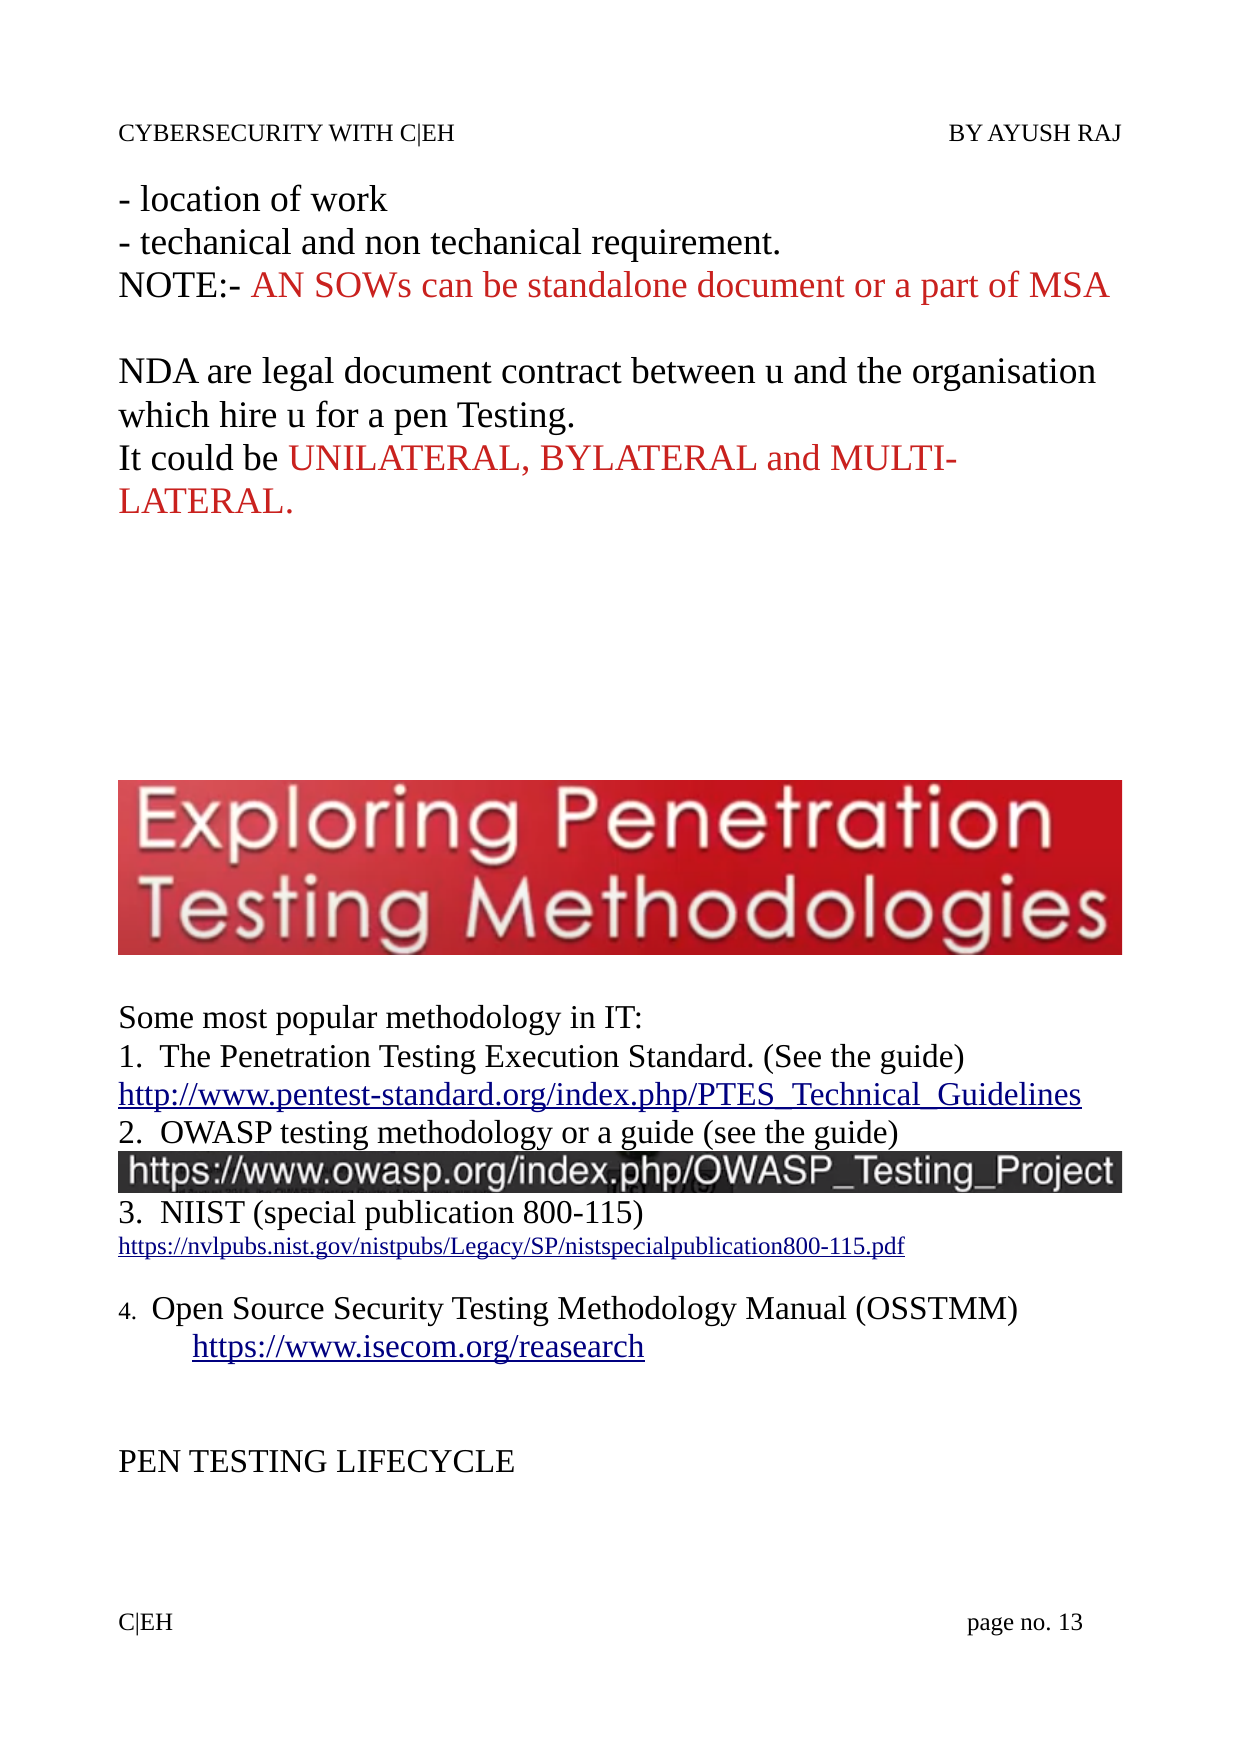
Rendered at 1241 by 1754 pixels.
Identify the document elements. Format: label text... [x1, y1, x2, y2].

text 4. Open Source Security Testing Methodology Manual (OSSTMM) [118, 1288, 1122, 1327]
text - location of work [118, 176, 1122, 219]
text NDA are legal document contract between u and the organisation which hire u for a pen Testing. [118, 349, 1122, 435]
text Some most popular methodology in IT: [118, 998, 1122, 1036]
picture [118, 1151, 1123, 1193]
text It could be UNILATERAL, BYLATERAL and MULTI-LATERAL. [118, 435, 1122, 521]
text - techanical and non techanical requirement. [118, 219, 1122, 263]
text 3. NIIST (special publication 800-115) https://nvlpubs.nist.gov/nistpubs/Legacy/SP/nistspecialpublication800-115.pdf [118, 1193, 1122, 1260]
text https://www.isecom.org/reasearch [118, 1327, 1122, 1365]
text NOTE:- AN SOWs can be standalone document or a part of MSA [118, 263, 1122, 306]
picture [118, 780, 1123, 955]
text 1. The Penetration Testing Execution Standard. (See the guide) [118, 1036, 1122, 1074]
text http://www.pentest-standard.org/index.php/PTES_Technical_Guidelines [118, 1074, 1122, 1113]
text PEN TESTING LIFECYCLE [118, 1442, 1122, 1480]
text 2. OWASP testing methodology or a guide (see the guide) [118, 1113, 1122, 1151]
